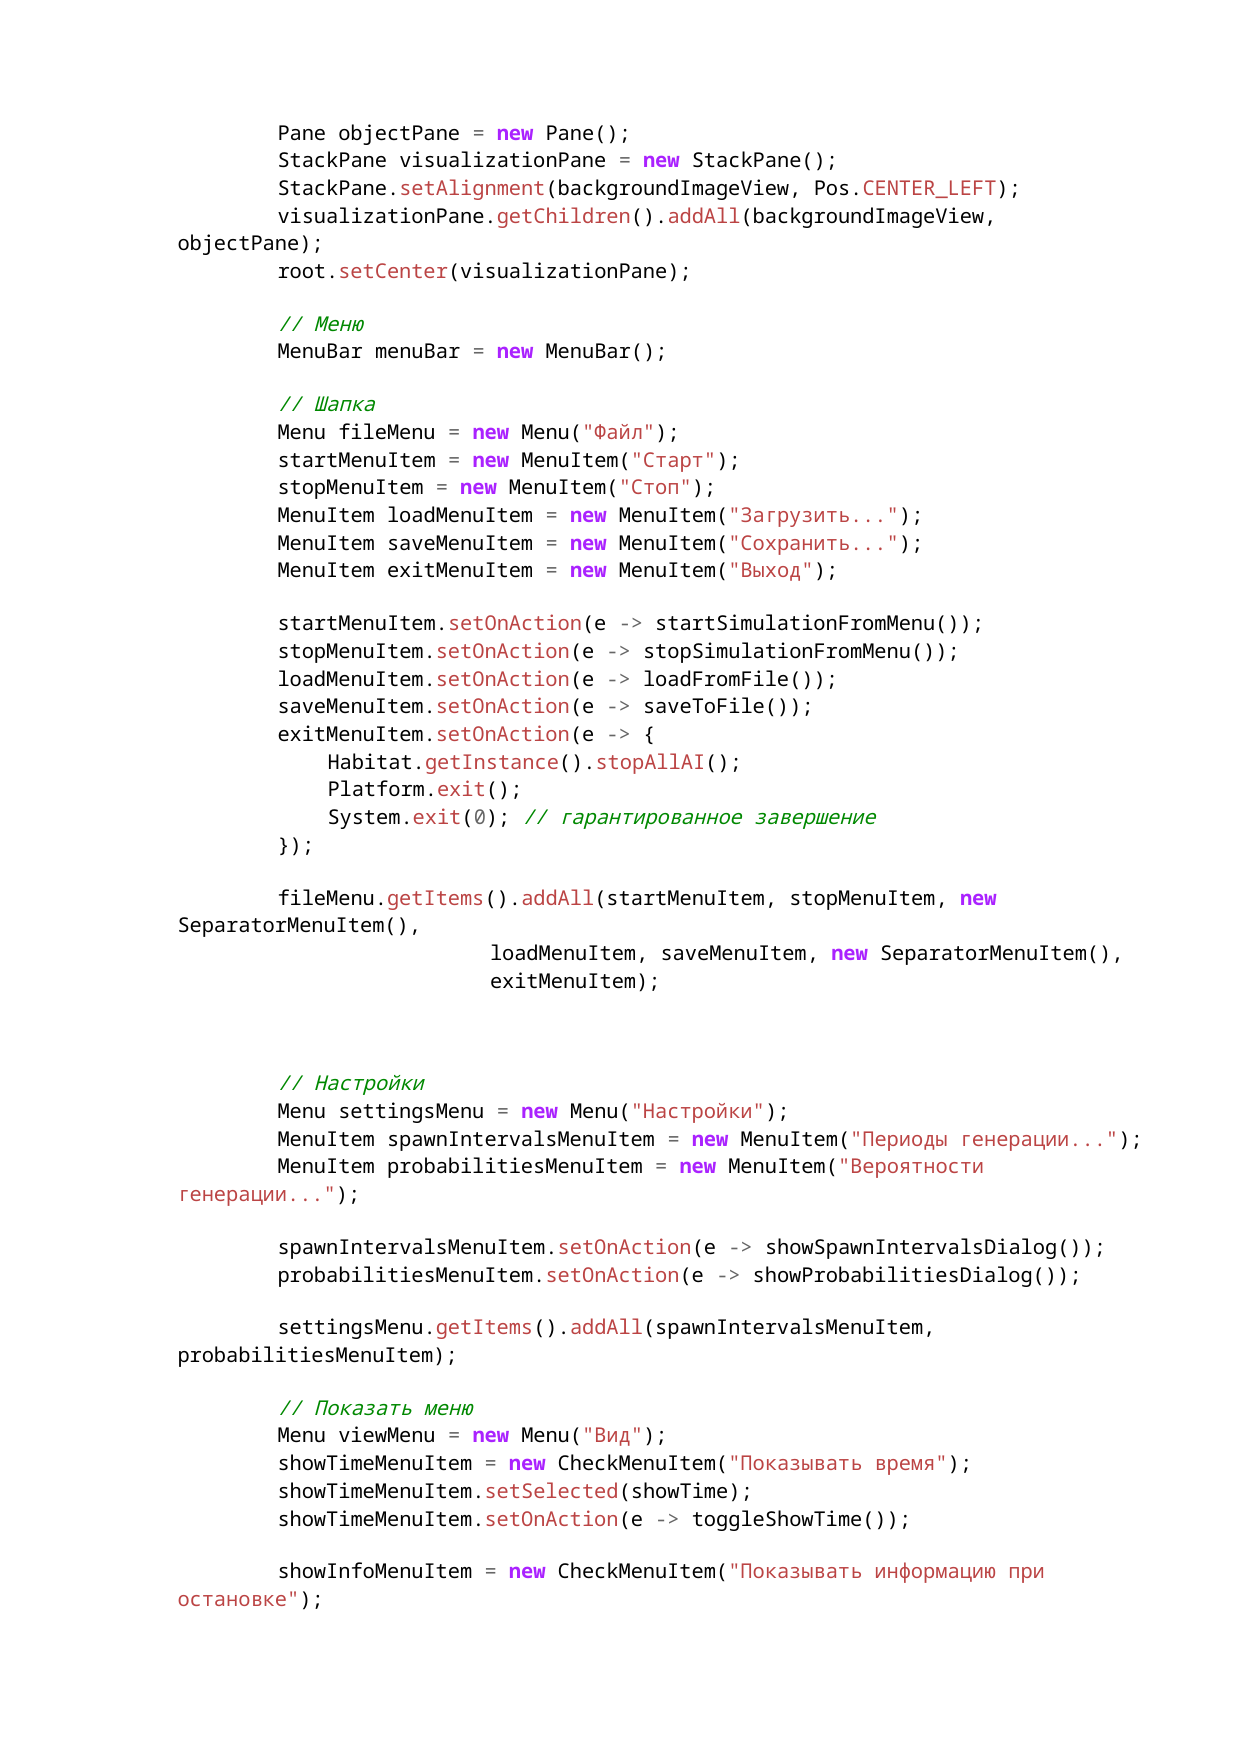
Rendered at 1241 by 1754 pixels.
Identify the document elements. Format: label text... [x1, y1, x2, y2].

text StackPane.setAlignment(backgroundImageView, Pos.CENTER_LEFT); [177, 173, 1152, 201]
text stopMenuItem.setOnAction(e -> stopSimulationFromMenu()); [177, 636, 1152, 664]
text MenuItem probabilitiesMenuItem = new MenuItem("Вероятности генерации..."); [177, 1152, 1152, 1207]
text MenuItem exitMenuItem = new MenuItem("Выход"); [177, 556, 1152, 584]
text MenuItem spawnIntervalsMenuItem = new MenuItem("Периоды генерации..."); [177, 1124, 1152, 1152]
text Pane objectPane = new Pane(); [177, 118, 1152, 146]
text visualizationPane.getChildren().addAll(backgroundImageView, objectPane); [177, 201, 1152, 257]
text saveMenuItem.setOnAction(e -> saveToFile()); [177, 692, 1152, 719]
text probabilitiesMenuItem.setOnAction(e -> showProbabilitiesDialog()); [177, 1260, 1152, 1288]
text // Показать меню [177, 1393, 1152, 1421]
text loadMenuItem.setOnAction(e -> loadFromFile()); [177, 664, 1152, 692]
text startMenuItem = new MenuItem("Старт"); [177, 445, 1152, 473]
text fileMenu.getItems().addAll(startMenuItem, stopMenuItem, new SeparatorMenuItem(), [177, 883, 1152, 938]
text exitMenuItem.setOnAction(e -> { [177, 719, 1152, 747]
text showTimeMenuItem = new CheckMenuItem("Показывать время"); [177, 1449, 1152, 1476]
text showInfoMenuItem = new CheckMenuItem("Показывать информацию при остановке"); [177, 1557, 1152, 1612]
text root.setCenter(visualizationPane); [177, 257, 1152, 284]
text Habitat.getInstance().stopAllAI(); [177, 747, 1152, 775]
text MenuItem loadMenuItem = new MenuItem("Загрузить..."); [177, 501, 1152, 528]
text exitMenuItem); [177, 966, 1152, 994]
text System.exit(0); // гарантированное завершение [177, 803, 1152, 830]
text }); [177, 830, 1152, 858]
text spawnIntervalsMenuItem.setOnAction(e -> showSpawnIntervalsDialog()); [177, 1232, 1152, 1260]
text Menu settingsMenu = new Menu("Настройки"); [177, 1097, 1152, 1124]
text // Меню [177, 309, 1152, 337]
text stopMenuItem = new MenuItem("Стоп"); [177, 473, 1152, 501]
text // Настройки [177, 1069, 1152, 1097]
text settingsMenu.getItems().addAll(spawnIntervalsMenuItem, probabilitiesMenuItem); [177, 1313, 1152, 1368]
text StackPane visualizationPane = new StackPane(); [177, 146, 1152, 173]
text showTimeMenuItem.setSelected(showTime); [177, 1476, 1152, 1504]
text startMenuItem.setOnAction(e -> startSimulationFromMenu()); [177, 609, 1152, 636]
text Menu viewMenu = new Menu("Вид"); [177, 1421, 1152, 1449]
text loadMenuItem, saveMenuItem, new SeparatorMenuItem(), [177, 938, 1152, 966]
text Menu fileMenu = new Menu("Файл"); [177, 417, 1152, 445]
text Platform.exit(); [177, 775, 1152, 803]
text // Шапка [177, 390, 1152, 417]
text MenuItem saveMenuItem = new MenuItem("Сохранить..."); [177, 528, 1152, 556]
text showTimeMenuItem.setOnAction(e -> toggleShowTime()); [177, 1504, 1152, 1532]
text MenuBar menuBar = new MenuBar(); [177, 337, 1152, 365]
